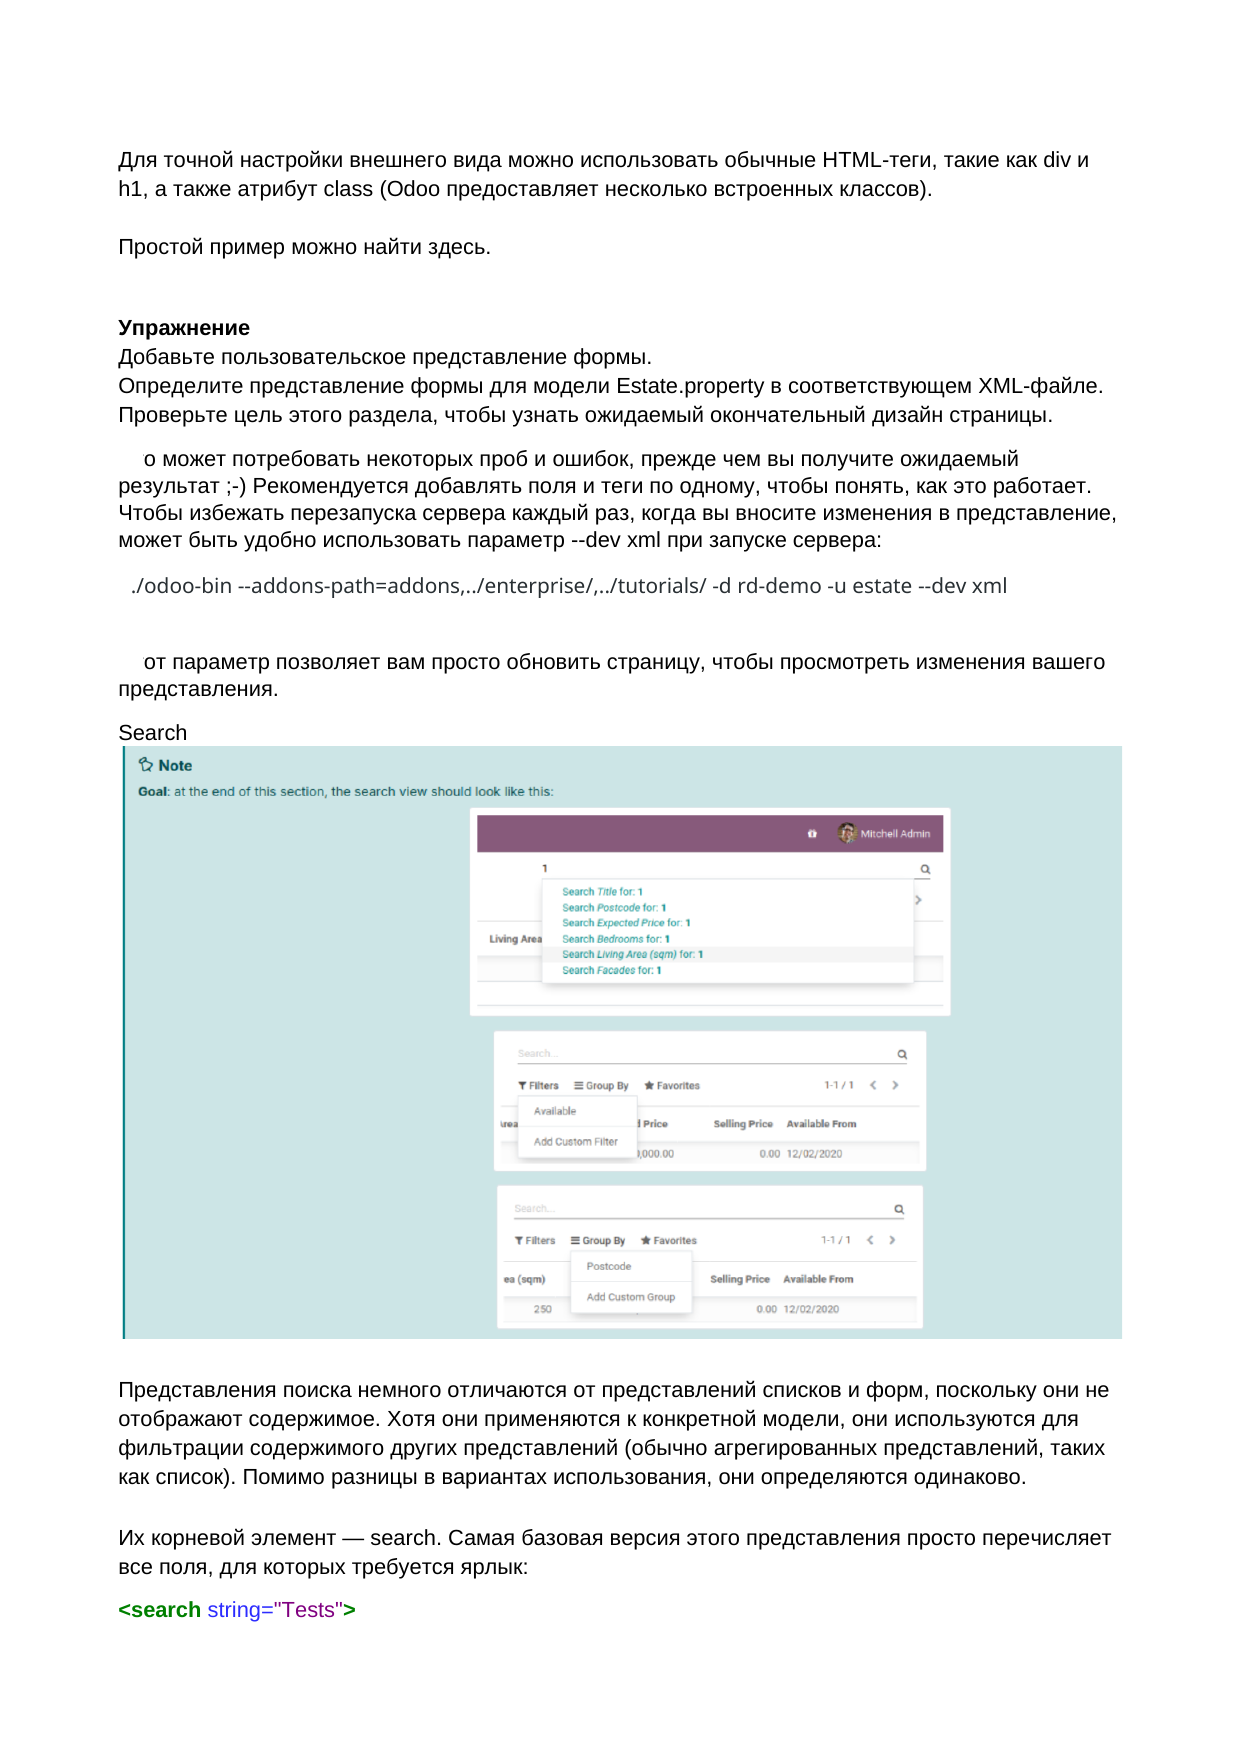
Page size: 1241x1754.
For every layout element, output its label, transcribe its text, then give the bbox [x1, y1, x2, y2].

text Представления поиска немного отличаются от представлений списков и форм, поскольку они не отображают содержимое. Хотя они применяются к конкретной модели, они используются для фильтрации содержимого других представлений (обычно агрегированных представлений, таких как список). Помимо разницы в вариантах использования, они определяются одинаково. Их корневой элемент — search. Самая базовая версия этого представления просто перечисляет все поля, для которых требуется ярлык: [118, 1339, 1122, 1579]
subtitle Search [118, 719, 1122, 745]
text Этот параметр позволяет вам просто обновить страницу, чтобы просмотреть изменения вашего представления. [118, 648, 1122, 701]
text <search string="Tests"> [118, 1597, 1122, 1623]
text ./odoo-bin --addons-path=addons,../enterprise/,../tutorials/ -d rd-demo -u estate --dev xml [118, 571, 1122, 599]
picture [118, 746, 1123, 1339]
text Упражнение Добавьте пользовательское представление формы. Определите представление формы для модели Estate.property в соответствующем XML-файле. Проверьте цель этого раздела, чтобы узнать ожидаемый окончательный дизайн страницы. [118, 277, 1122, 427]
text Это может потребовать некоторых проб и ошибок, прежде чем вы получите ожидаемый результат ;-) Рекомендуется добавлять поля и теги по одному, чтобы понять, как это работает. Чтобы избежать перезапуска сервера каждый раз, когда вы вносите изменения в представление, может быть удобно использовать параметр --dev xml при запуске сервера: [118, 446, 1122, 552]
text Для точной настройки внешнего вида можно использовать обычные HTML-теги, такие как div и h1, а также атрибут class (Odoo предоставляет несколько встроенных классов). Простой пример можно найти здесь. [118, 118, 1122, 259]
